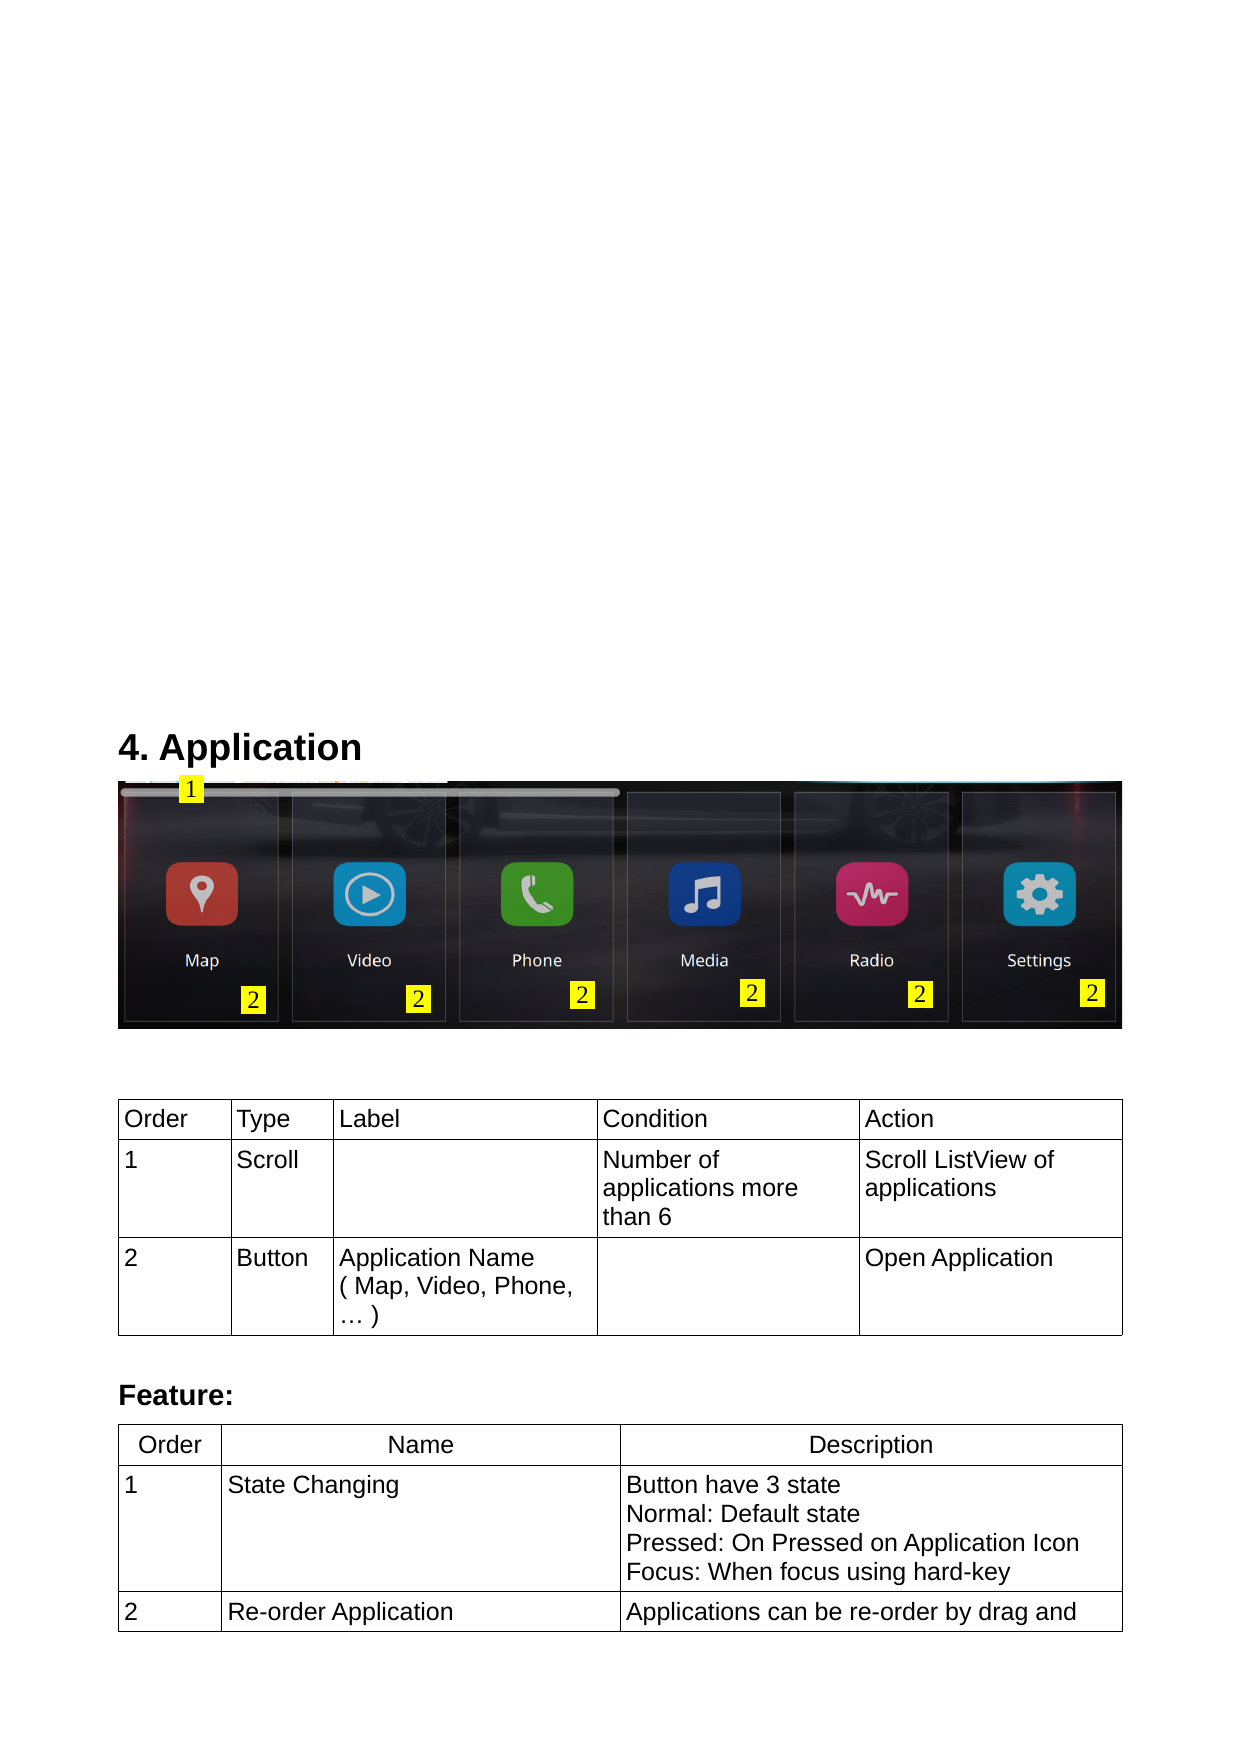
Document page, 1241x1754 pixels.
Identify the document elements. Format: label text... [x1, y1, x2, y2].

table_cell Application Name ( Map, Video, Phone, … ) [334, 1238, 597, 1334]
table_cell [334, 1140, 597, 1237]
table_header Name [222, 1425, 620, 1464]
table_cell Scroll [232, 1140, 333, 1237]
table_cell 2 [119, 1238, 231, 1334]
subtitle Feature: [118, 1378, 1122, 1412]
table_header Action [860, 1100, 1122, 1139]
table_cell Scroll ListView of applications [860, 1140, 1122, 1237]
table_header Condition [598, 1100, 859, 1139]
table_cell 2 [119, 1592, 221, 1631]
table_header Order [119, 1425, 221, 1464]
table_header Order [119, 1100, 231, 1139]
subtitle 4. Application [118, 725, 1122, 768]
table_cell Number of applications more than 6 [598, 1140, 859, 1237]
table_cell 1 [119, 1140, 231, 1237]
table_cell Applications can be re-order by drag and [621, 1592, 1122, 1631]
table_cell [598, 1238, 859, 1334]
table_cell Button have 3 state Normal: Default state Pressed: On Pressed on Application Icon Focus: When focus using hard-key [621, 1466, 1122, 1591]
table_header Type [232, 1100, 333, 1139]
table_cell Button [232, 1238, 333, 1334]
table_cell Re-order Application [222, 1592, 620, 1631]
table_cell State Changing [222, 1466, 620, 1591]
table_cell Open Application [860, 1238, 1122, 1334]
table_header Description [621, 1425, 1122, 1464]
table_cell 1 [119, 1466, 221, 1591]
table_header Label [334, 1100, 597, 1139]
